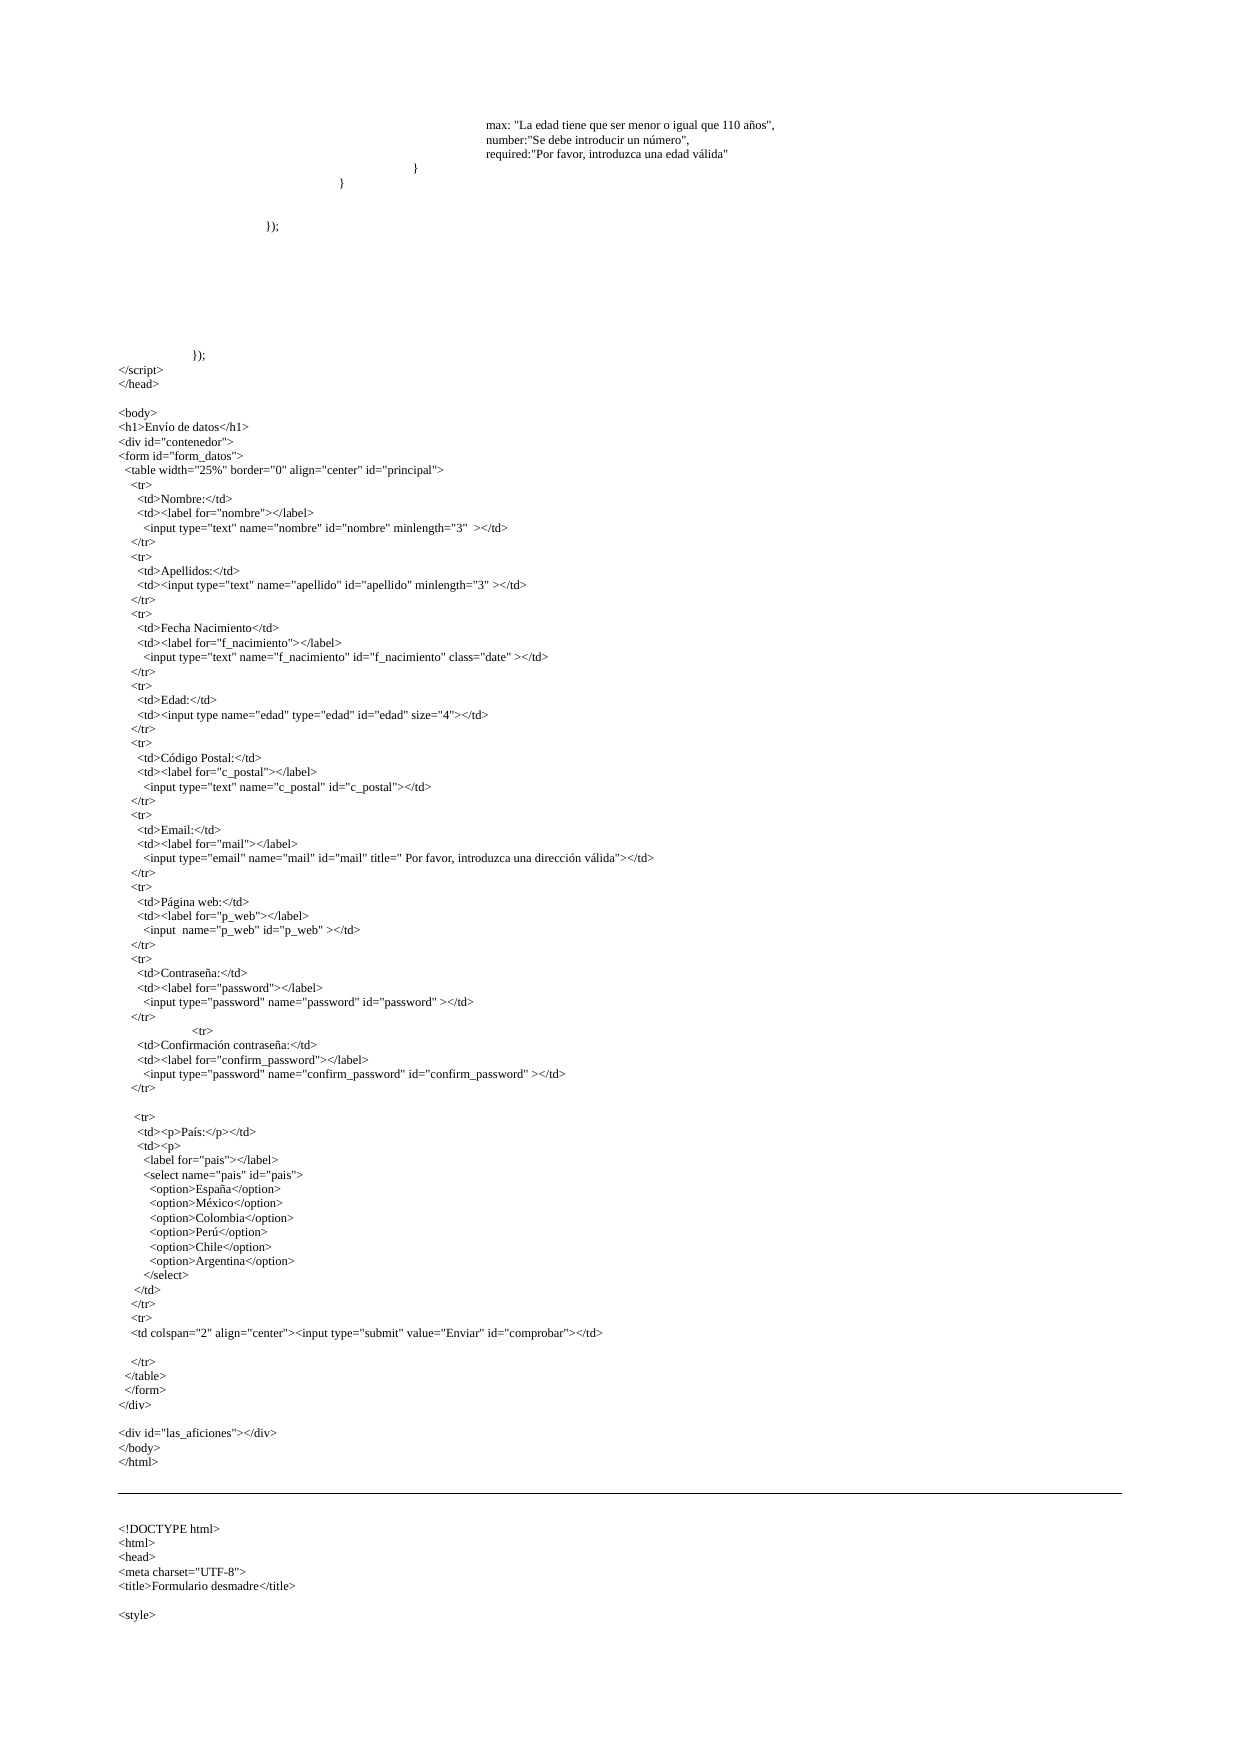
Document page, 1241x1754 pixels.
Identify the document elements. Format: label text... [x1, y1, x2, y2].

text </tr> [118, 1354, 1122, 1369]
text <td>Contraseña:</td> [118, 966, 1122, 981]
text number:"Se debe introducir un número", [118, 132, 1122, 147]
text <input type="password" name="confirm_password" id="confirm_password" ></td> [118, 1067, 1122, 1081]
text <td><label for="confirm_password"></label> [118, 1052, 1122, 1067]
text </tr> [118, 794, 1122, 808]
text </tr> [118, 664, 1122, 679]
text </tr> [118, 866, 1122, 880]
text <tr> [118, 952, 1122, 966]
text </tr> [118, 937, 1122, 952]
text <td><label for="password"></label> [118, 981, 1122, 995]
text <td>Nombre:</td> [118, 492, 1122, 506]
text <td><p> [118, 1139, 1122, 1153]
text </body> [118, 1441, 1122, 1455]
text <td>Fecha Nacimiento</td> [118, 621, 1122, 636]
text <td>Página web:</td> [118, 894, 1122, 909]
text <html> [118, 1536, 1122, 1550]
text <option>Perú</option> [118, 1225, 1122, 1239]
text } [118, 161, 1122, 176]
text <td><p>País:</p></td> [118, 1124, 1122, 1139]
text <option>España</option> [118, 1182, 1122, 1196]
text }); [118, 348, 1122, 362]
text <tr> [118, 1024, 1122, 1038]
text <div id="contenedor"> [118, 434, 1122, 449]
text <td><label for="f_nacimiento"></label> [118, 636, 1122, 650]
text <div id="las_aficiones"></div> [118, 1426, 1122, 1441]
text </html> [118, 1455, 1122, 1469]
text <tr> [118, 679, 1122, 693]
text <h1>Envío de datos</h1> [118, 420, 1122, 434]
text <body> [118, 406, 1122, 420]
text </td> [118, 1282, 1122, 1297]
text <tr> [118, 736, 1122, 751]
text <td><label for="nombre"></label> [118, 506, 1122, 521]
text <td><label for="mail"></label> [118, 837, 1122, 851]
text </script> [118, 362, 1122, 377]
text </tr> [118, 592, 1122, 607]
text </div> [118, 1397, 1122, 1412]
text <tr> [118, 808, 1122, 822]
text </tr> [118, 1009, 1122, 1024]
text <form id="form_datos"> [118, 449, 1122, 463]
text </tr> [118, 1081, 1122, 1096]
text <input type="email" name="mail" id="mail" title=" Por favor, introduzca una dirección válida"></td> [118, 851, 1122, 866]
text <tr> [118, 549, 1122, 564]
text </form> [118, 1383, 1122, 1397]
text </tr> [118, 722, 1122, 736]
text <td><input type="text" name="apellido" id="apellido" minlength="3" ></td> [118, 578, 1122, 592]
text <td>Email:</td> [118, 822, 1122, 837]
text </tr> [118, 1297, 1122, 1311]
text <td colspan="2" align="center"><input type="submit" value="Enviar" id="comprobar"></td> [118, 1326, 1122, 1340]
text <tr> [118, 880, 1122, 894]
text <table width="25%" border="0" align="center" id="principal"> [118, 463, 1122, 477]
text <tr> [118, 607, 1122, 621]
text <title>Formulario desmadre</title> [118, 1579, 1122, 1593]
text <input type="text" name="nombre" id="nombre" minlength="3" ></td> [118, 521, 1122, 535]
text <input type="password" name="password" id="password" ></td> [118, 995, 1122, 1009]
text required:"Por favor, introduzca una edad válida" [118, 147, 1122, 161]
text <style> [118, 1608, 1122, 1622]
text <option>México</option> [118, 1196, 1122, 1211]
text <td>Apellidos:</td> [118, 564, 1122, 578]
text <option>Colombia</option> [118, 1211, 1122, 1225]
text </select> [118, 1268, 1122, 1282]
text <tr> [118, 1311, 1122, 1326]
text max: "La edad tiene que ser menor o igual que 110 años", [118, 118, 1122, 132]
text <input name="p_web" id="p_web" ></td> [118, 923, 1122, 937]
text } [118, 176, 1122, 190]
text <option>Chile</option> [118, 1239, 1122, 1254]
text <td><label for="c_postal"></label> [118, 765, 1122, 779]
text <input type="text" name="c_postal" id="c_postal"></td> [118, 779, 1122, 794]
text <tr> [118, 477, 1122, 492]
text <label for="pais"></label> [118, 1153, 1122, 1167]
text </table> [118, 1369, 1122, 1383]
text <td>Edad:</td> [118, 693, 1122, 707]
text <head> [118, 1550, 1122, 1564]
text <tr> [118, 1110, 1122, 1124]
text </head> [118, 377, 1122, 391]
text <select name="pais" id="pais"> [118, 1167, 1122, 1182]
text }); [118, 219, 1122, 233]
text <td><label for="p_web"></label> [118, 909, 1122, 923]
text <td>Confirmación contraseña:</td> [118, 1038, 1122, 1052]
text <td>Código Postal:</td> [118, 751, 1122, 765]
text <input type="text" name="f_nacimiento" id="f_nacimiento" class="date" ></td> [118, 650, 1122, 664]
text <td><input type name="edad" type="edad" id="edad" size="4"></td> [118, 707, 1122, 722]
text </tr> [118, 535, 1122, 549]
text <meta charset="UTF-8"> [118, 1564, 1122, 1579]
text <option>Argentina</option> [118, 1254, 1122, 1268]
text <!DOCTYPE html> [118, 1521, 1122, 1536]
